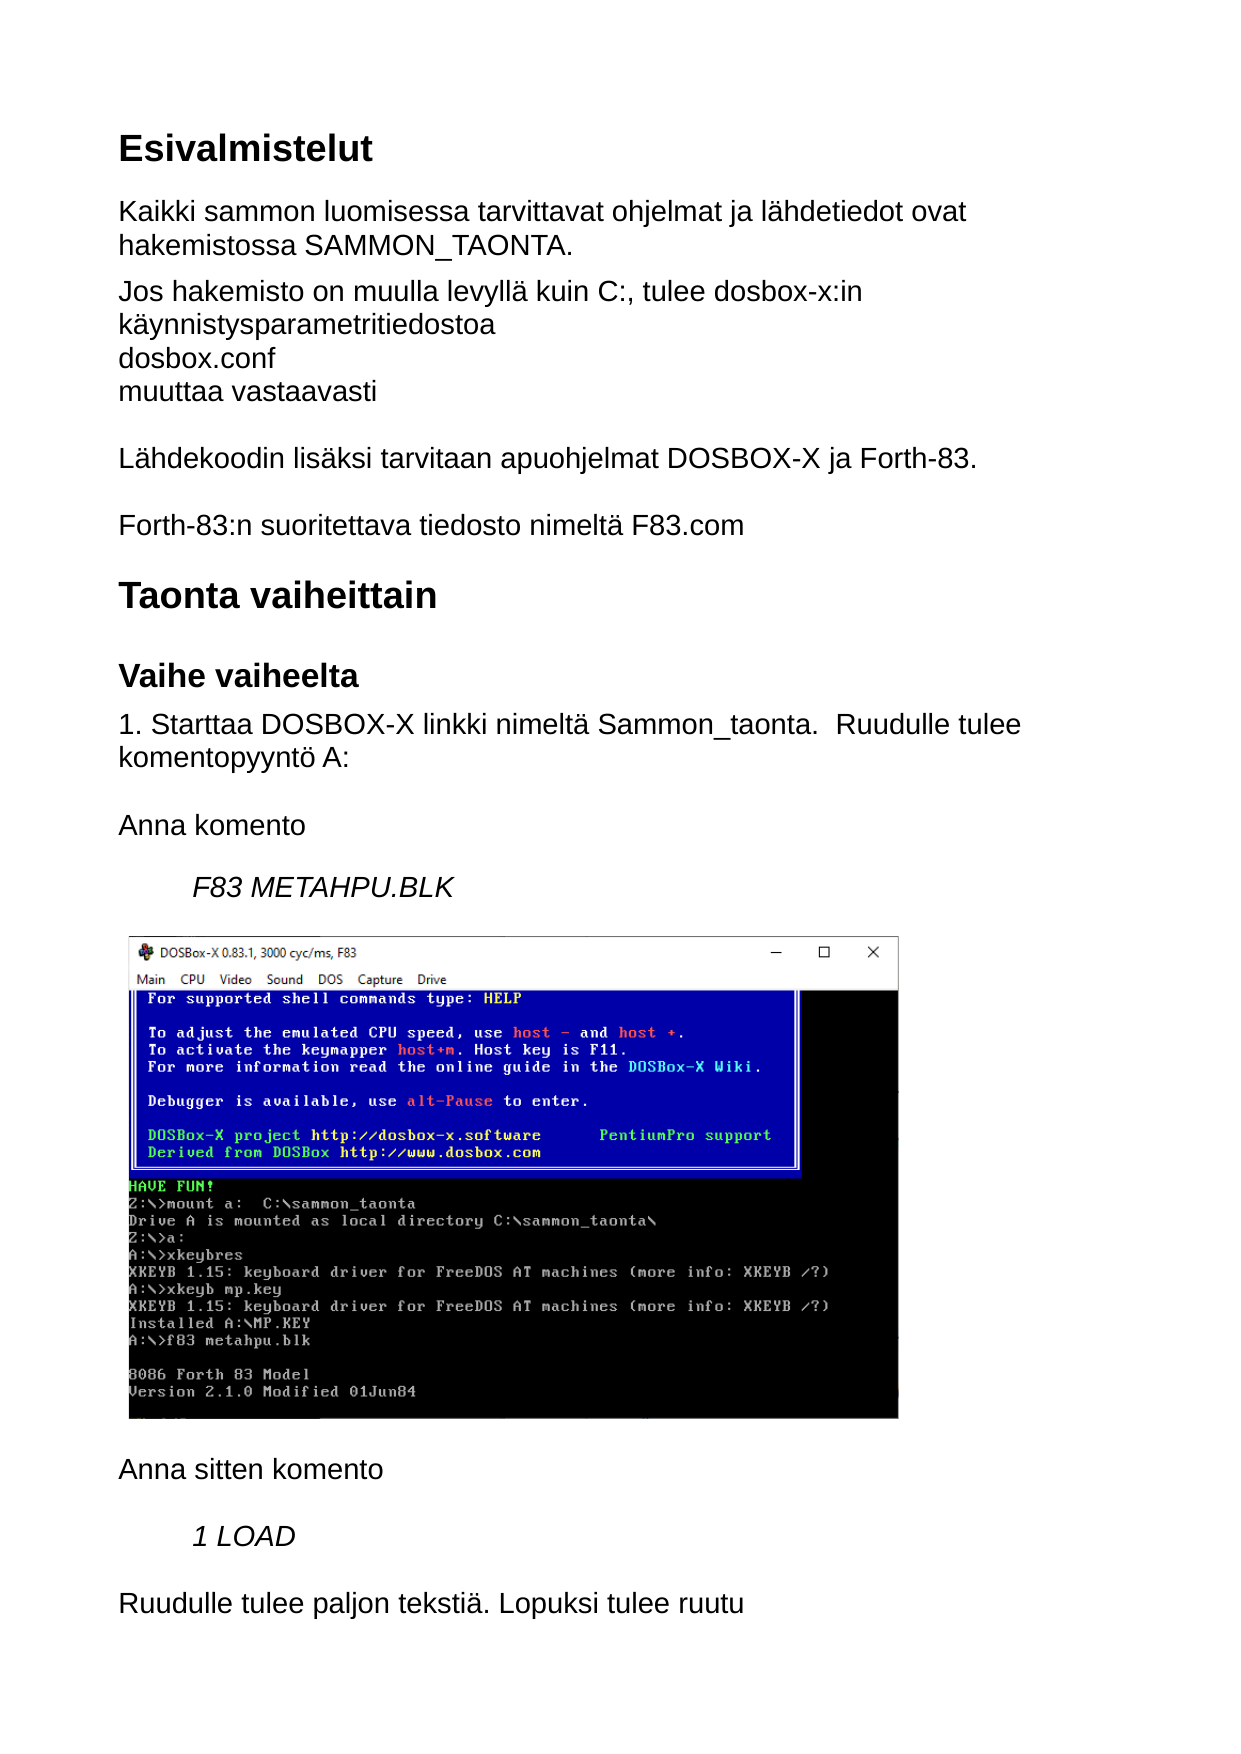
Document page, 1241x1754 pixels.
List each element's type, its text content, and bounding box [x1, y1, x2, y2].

text Anna komento [118, 807, 1122, 841]
text F83 METAHPU.BLK [118, 870, 1122, 903]
text Lähdekoodin lisäksi tarvitaan apuohjelmat DOSBOX-X ja Forth-83. [118, 441, 1122, 475]
subtitle Taonta vaiheittain [118, 573, 1122, 616]
text 1. Starttaa DOSBOX-X linkki nimeltä Sammon_taonta. Ruudulle tulee komentopyyntö A: [118, 707, 1122, 774]
text 1 LOAD [118, 1519, 1122, 1553]
picture [128, 936, 899, 1419]
text muuttaa vastaavasti [118, 374, 1122, 408]
subtitle Kaikki sammon luomisessa tarvittavat ohjelmat ja lähdetiedot ovat hakemistossa SAMMON_TAONTA. [118, 194, 1122, 261]
text Anna sitten komento [118, 1452, 1122, 1486]
text Forth-83:n suoritettava tiedosto nimeltä F83.com [118, 508, 1122, 542]
text dosbox.conf [118, 341, 1122, 374]
text Jos hakemisto on muulla levyllä kuin C:, tulee dosbox-x:in käynnistysparametritiedostoa [118, 273, 1122, 341]
text Ruudulle tulee paljon tekstiä. Lopuksi tulee ruutu [118, 1587, 1122, 1620]
subtitle Esivalmistelut [118, 125, 1122, 169]
subtitle Vaihe vaiheelta [118, 656, 1122, 694]
